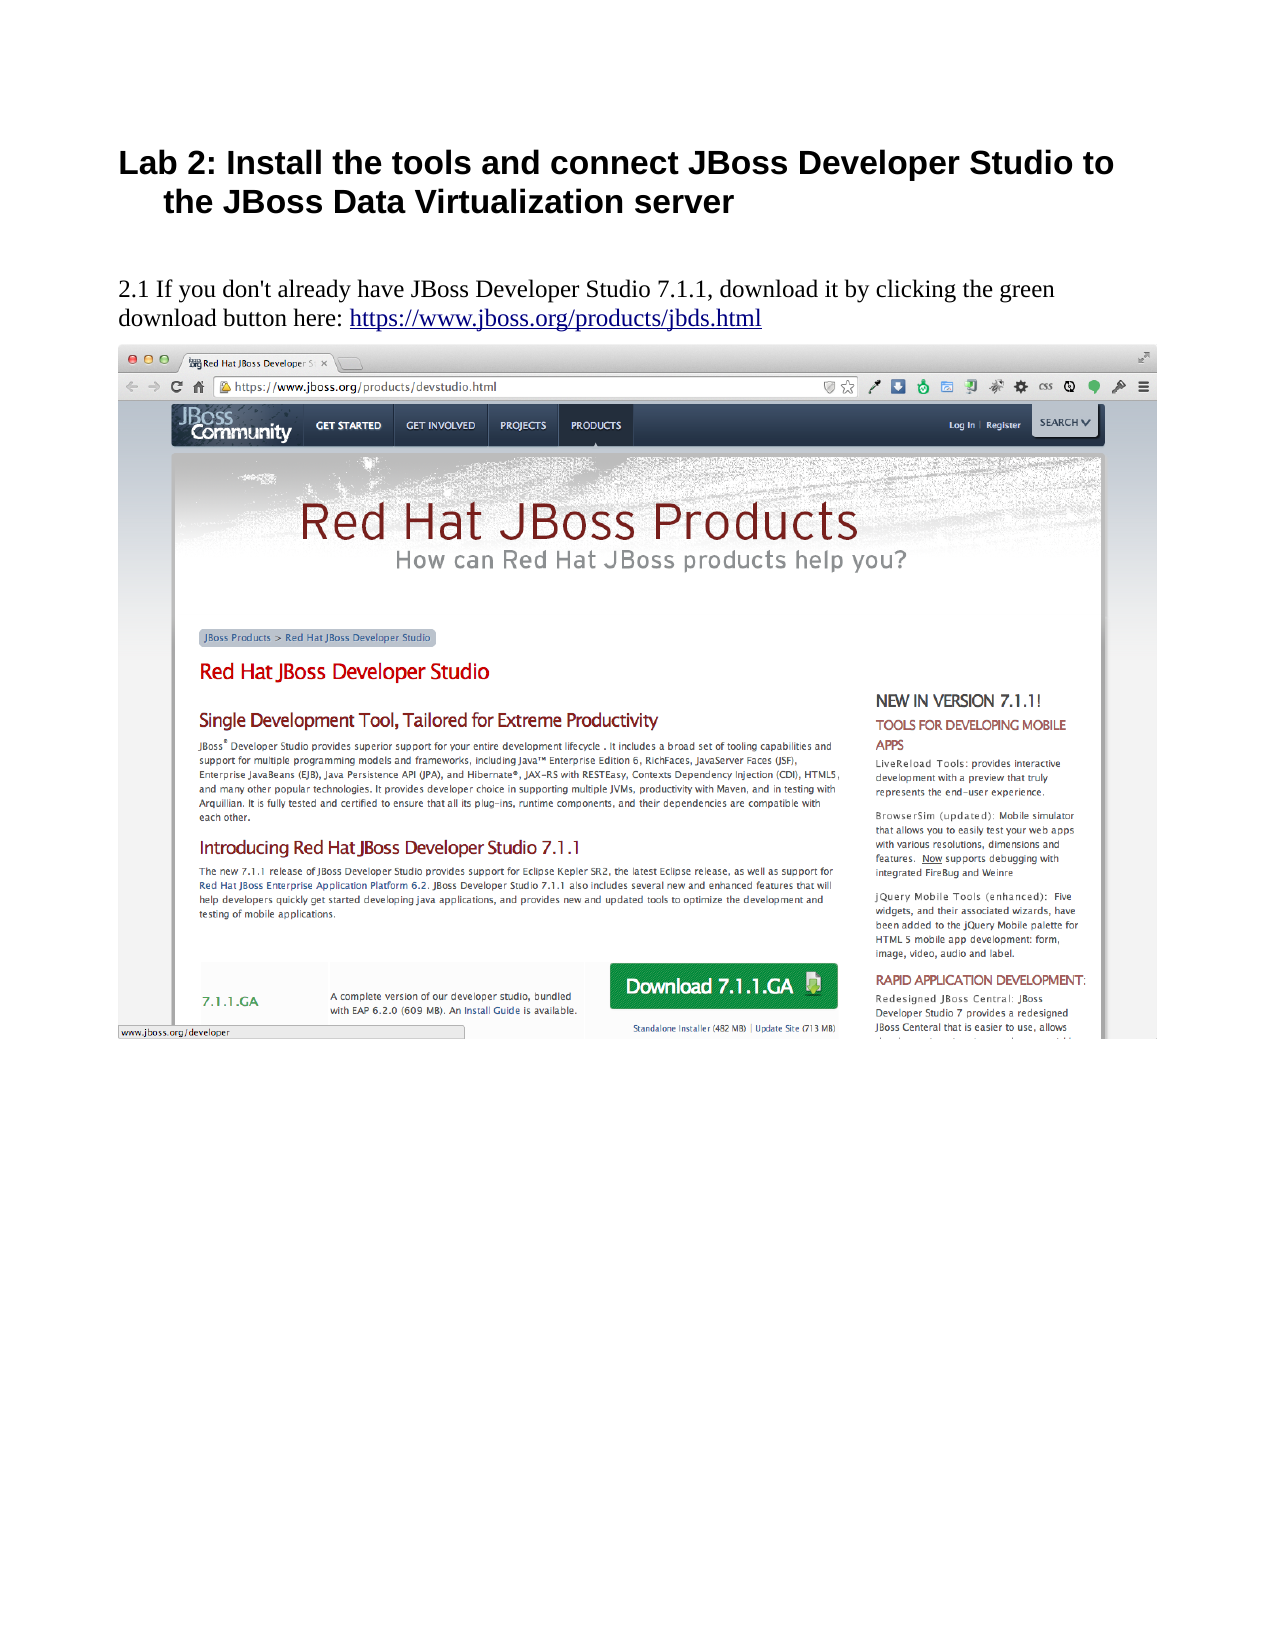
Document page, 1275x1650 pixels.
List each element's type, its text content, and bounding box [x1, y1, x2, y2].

text 2.1 If you don't already have JBoss Developer Studio 7.1.1, download it by clicking the green download button here: https://www.jboss.org/products/jbds.html [118, 274, 1157, 332]
subtitle Lab 2: Install the tools and connect JBoss Developer Studio to the JBoss Data Virtualization server [118, 143, 1157, 220]
picture [118, 344, 1157, 1039]
